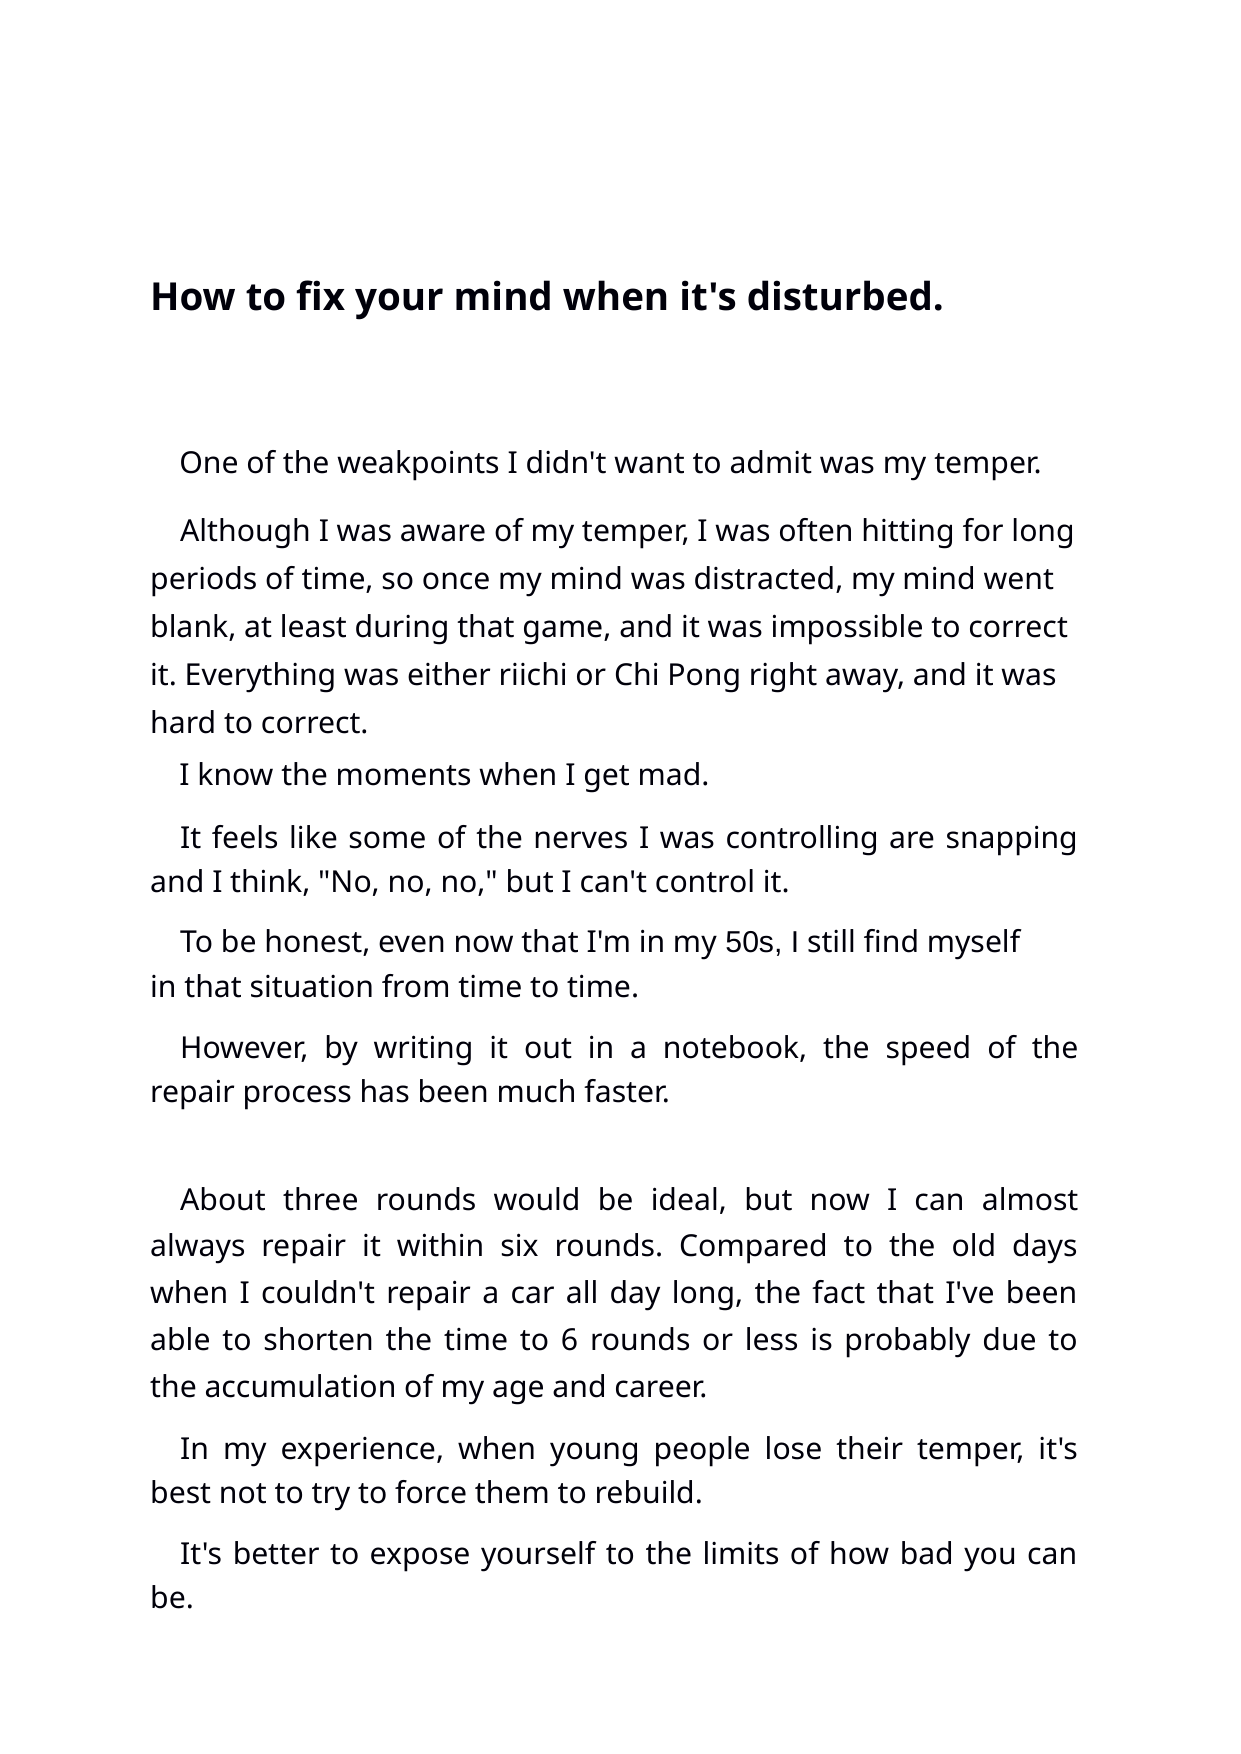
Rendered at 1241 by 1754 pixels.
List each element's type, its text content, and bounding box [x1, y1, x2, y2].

text Although I was aware of my temper, I was often hitting for long periods of time, so once my mind was distracted, my mind went blank, at least during that game, and it was impossible to correct it. Everything was either riichi or Chi Pong right away, and it was hard to correct. [150, 502, 1079, 743]
text However, by writing it out in a notebook, the speed of the repair process has been much faster. [150, 1023, 1079, 1112]
text I know the moments when I get mad. [179, 761, 1090, 791]
text About three rounds would be ideal, but now I can almost always repair it within six rounds. Compared to the old days when I couldn't repair a car all day long, the fact that I've been able to shorten the time to 6 rounds or less is probably due to the accumulation of my age and career. [150, 1172, 1079, 1407]
text It's better to expose yourself to the limits of how bad you can be. [150, 1529, 1079, 1617]
text It feels like some of the nerves I was controlling are snapping and I think, "No, no, no," but I can't control it. [150, 813, 1079, 901]
text In my experience, when young people lose their temper, it's best not to try to force them to rebuild. [150, 1424, 1079, 1512]
text To be honest, even now that I'm in my 50s, I still find myself in that situation from time to time. [150, 916, 1050, 1007]
text One of the weakpoints I didn't want to admit was my temper. [179, 450, 1090, 480]
text How to fix your mind when it's disturbed. [150, 279, 1090, 318]
